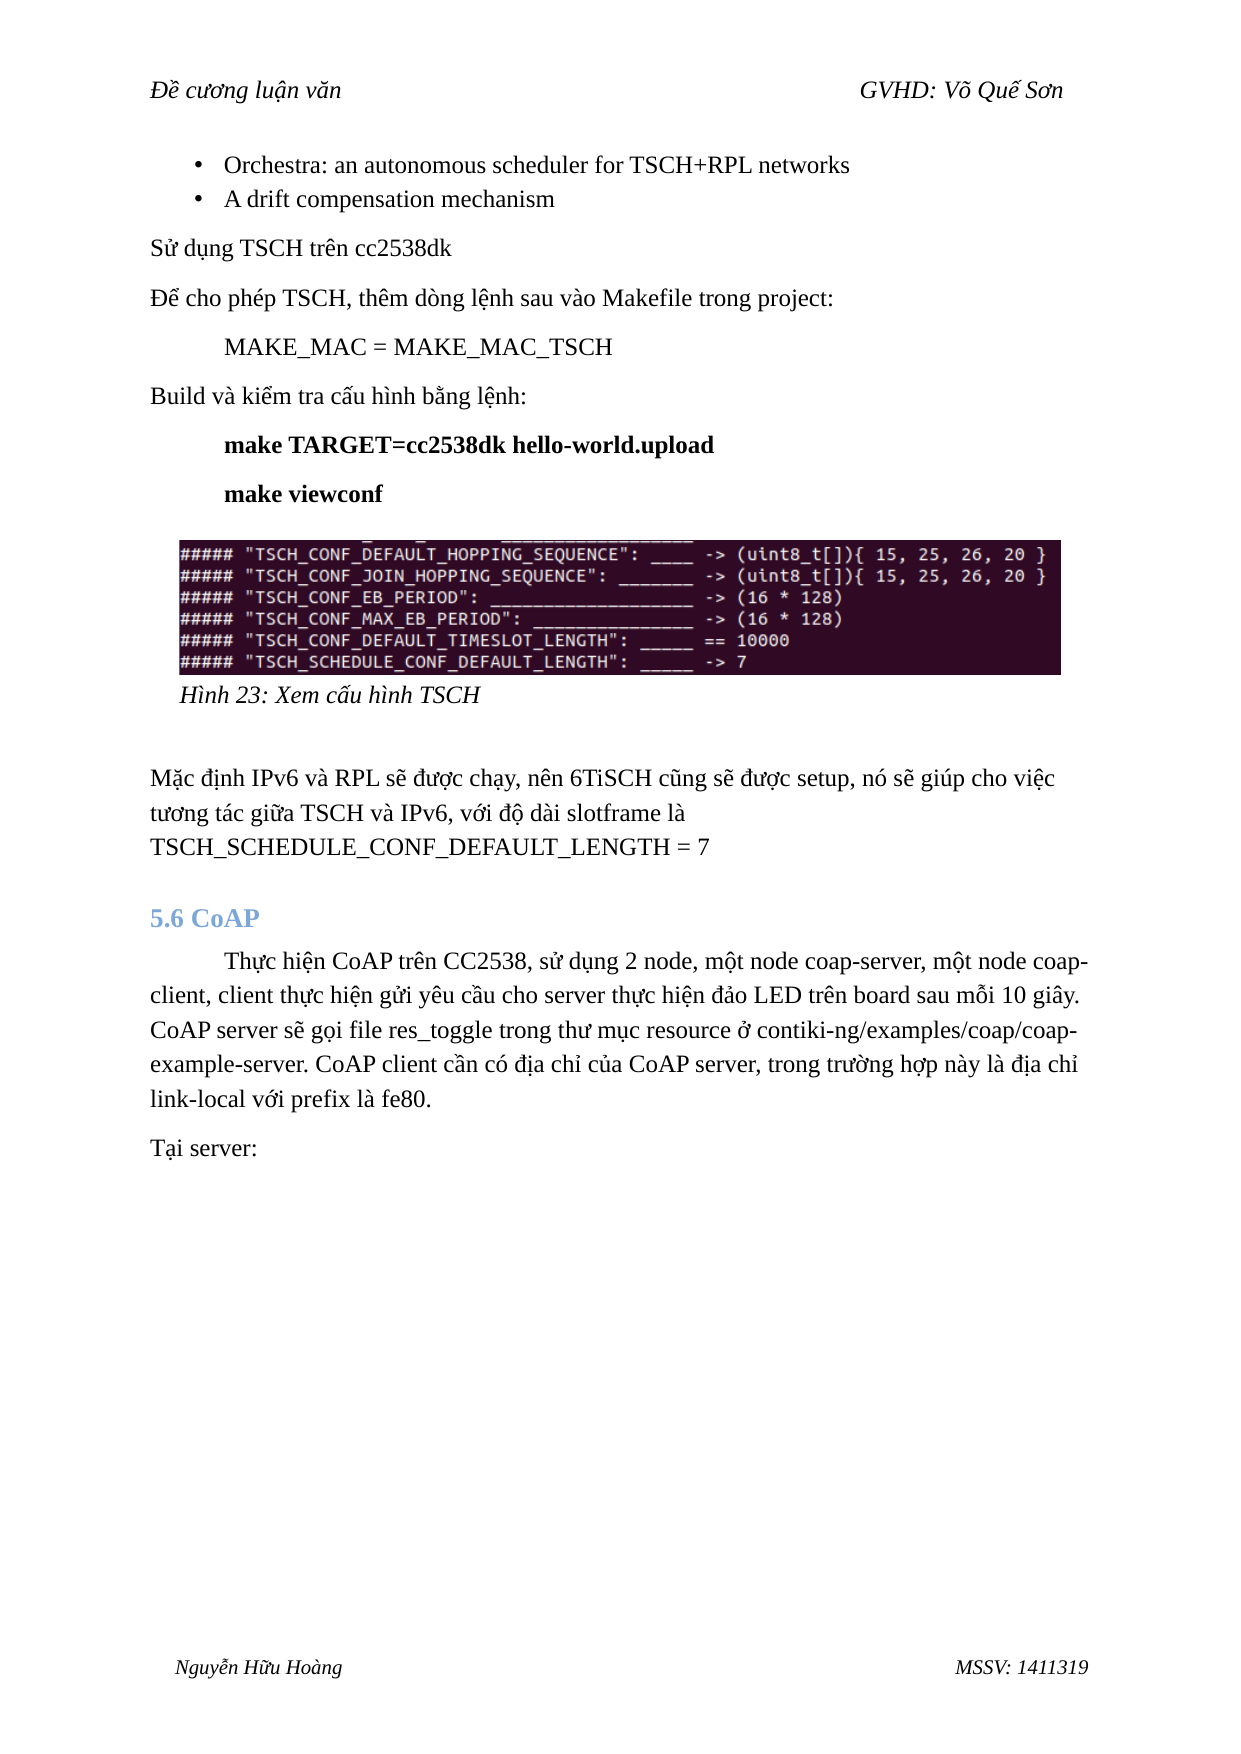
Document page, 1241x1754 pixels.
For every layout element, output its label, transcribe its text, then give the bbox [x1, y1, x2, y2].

picture [179, 540, 1061, 675]
list Orchestra: an autonomous scheduler for TSCH+RPL networks [194, 150, 1090, 179]
subtitle 5.6 CoAP [150, 902, 1090, 933]
text Để cho phép TSCH, thêm dòng lệnh sau vào Makefile trong project: [150, 283, 1090, 311]
text MAKE_MAC = MAKE_MAC_TSCH [150, 332, 1090, 360]
text Mặc định IPv6 và RPL sẽ được chạy, nên 6TiSCH cũng sẽ được setup, nó sẽ giúp cho việc tương tác giữa TSCH và IPv6, với độ dài slotframe là TSCH_SCHEDULE_CONF_DEFAULT_LENGTH = 7 [150, 763, 1090, 861]
text Build và kiểm tra cấu hình bằng lệnh: [150, 381, 1090, 409]
text Hình 23: Xem cấu hình TSCH [179, 675, 1061, 709]
text make viewconf [150, 479, 1090, 508]
text Sử dụng TSCH trên cc2538dk [150, 233, 1090, 262]
text Tại server: [150, 1133, 1090, 1162]
text make TARGET=cc2538dk hello-world.upload [150, 430, 1090, 458]
list A drift compensation mechanism [194, 184, 1090, 213]
text Thực hiện CoAP trên CC2538, sử dụng 2 node, một node coap-server, một node coap-client, client thực hiện gửi yêu cầu cho server thực hiện đảo LED trên board sau mỗi 10 giây. CoAP server sẽ gọi file res_toggle trong thư mục resource ở contiki-ng/examples/coap/coap-example-server. CoAP client cần có địa chỉ của CoAP server, trong trường hợp này là địa chỉ link-local với prefix là fe80. [150, 946, 1090, 1113]
